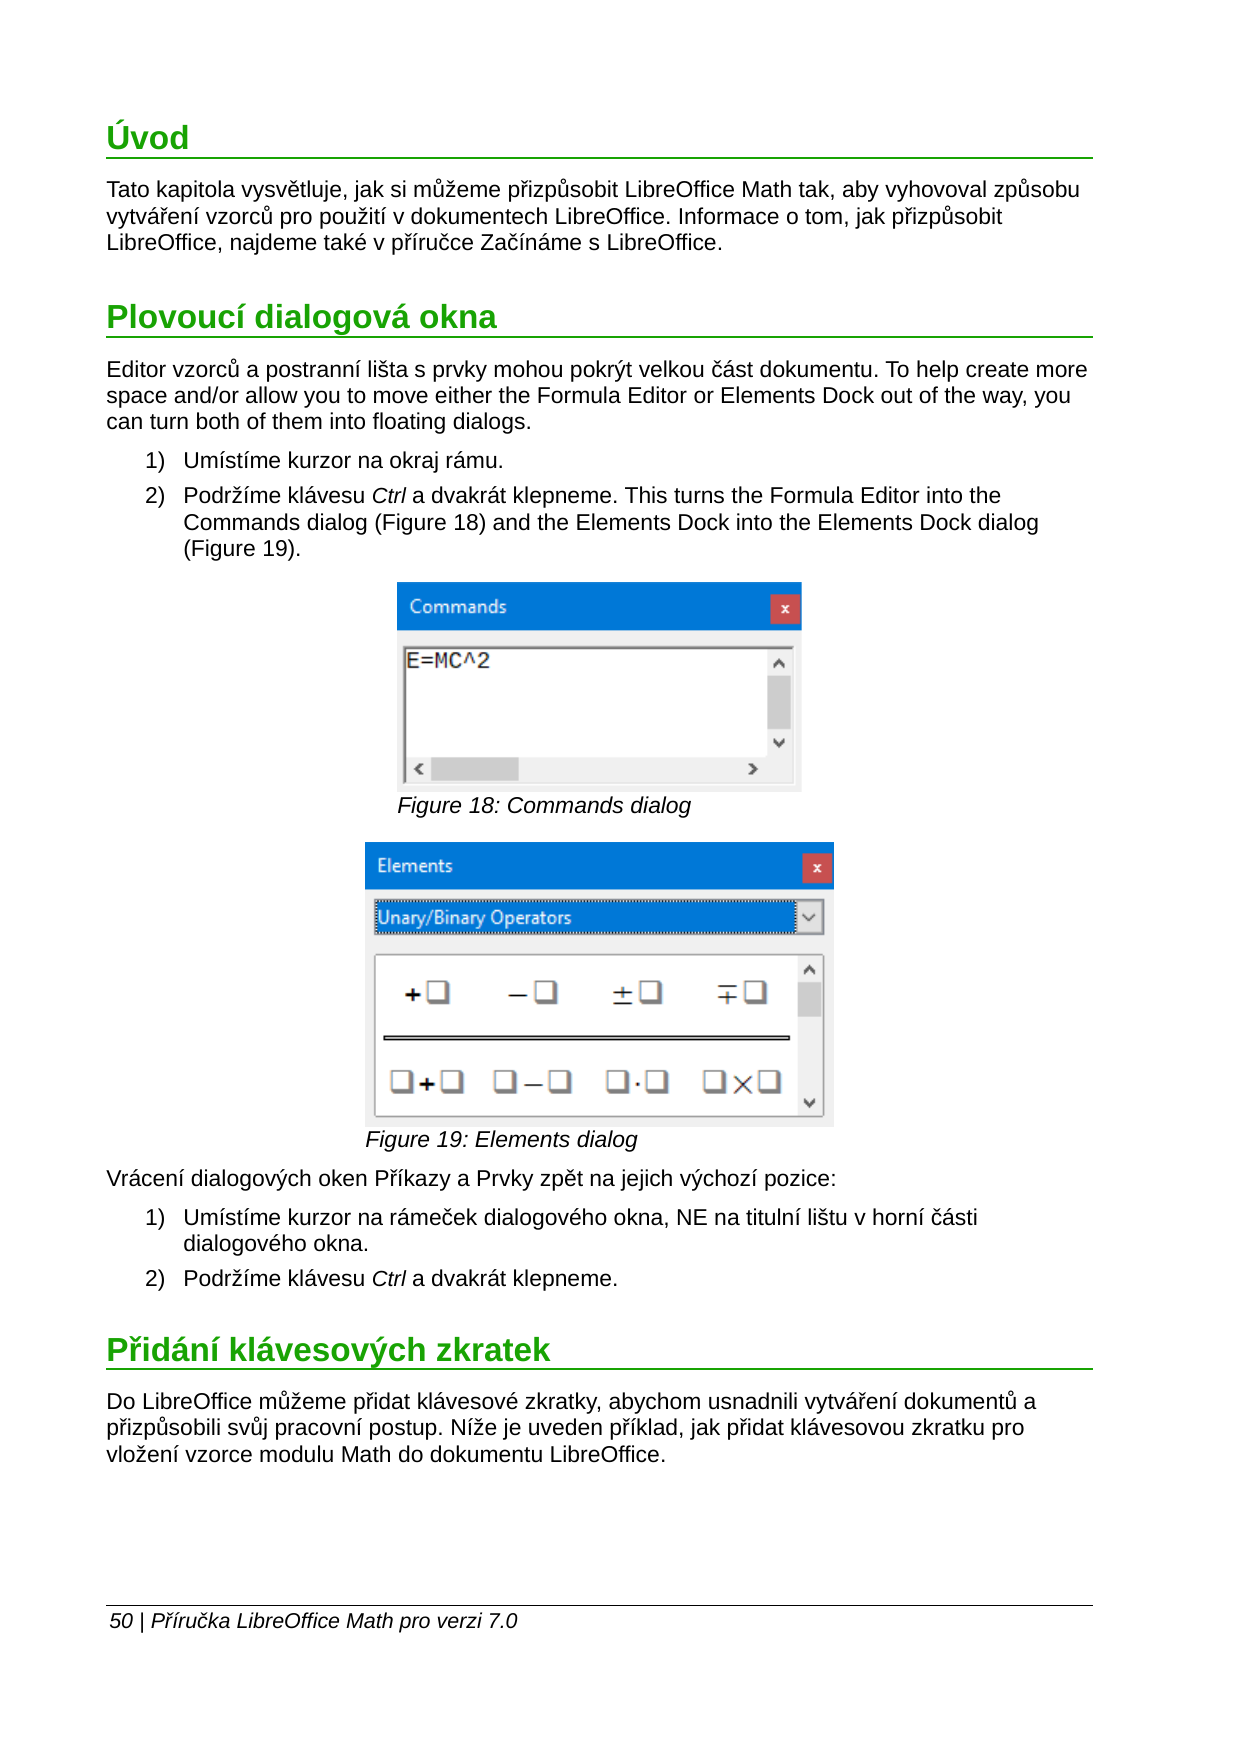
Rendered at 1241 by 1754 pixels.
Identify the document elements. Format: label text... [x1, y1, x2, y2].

list Umístíme kurzor na okraj rámu. [165, 447, 1093, 473]
subtitle Přidání klávesových zkratek [106, 1330, 1093, 1368]
text Figure 18: Commands dialog [397, 792, 802, 818]
text Do LibreOffice můžeme přidat klávesové zkratky, abychom usnadnili vytváření dokumentů a přizpůsobili svůj pracovní postup. Níže je uveden příklad, jak přidat klávesovou zkratku pro vložení vzorce modulu Math do dokumentu LibreOffice. [106, 1388, 1093, 1467]
picture [397, 582, 802, 792]
list Podržíme klávesu Ctrl a dvakrát klepneme. [165, 1265, 1093, 1291]
text Figure 19: Elements dialog [365, 1127, 834, 1153]
subtitle Plovoucí dialogová okna [106, 297, 1093, 336]
subtitle Úvod [106, 118, 1093, 157]
text Vrácení dialogových oken Příkazy a Prvky zpět na jejich výchozí pozice: [106, 1165, 1093, 1191]
picture [365, 842, 834, 1127]
list Umístíme kurzor na rámeček dialogového okna, NE na titulní lištu v horní části dialogového okna. [165, 1203, 1093, 1256]
text Tato kapitola vysvětluje, jak si můžeme přizpůsobit LibreOffice Math tak, aby vyhovoval způsobu vytváření vzorců pro použití v dokumentech LibreOffice. Informace o tom, jak přizpůsobit LibreOffice, najdeme také v příručce Začínáme s LibreOffice. [106, 176, 1093, 255]
list Podržíme klávesu Ctrl a dvakrát klepneme. This turns the Formula Editor into the Commands dialog (Figure 18) and the Elements Dock into the Elements Dock dialog (Figure 19). [165, 482, 1093, 561]
text Editor vzorců a postranní lišta s prvky mohou pokrýt velkou část dokumentu. To help create more space and/or allow you to move either the Formula Editor or Elements Dock out of the way, you can turn both of them into floating dialogs. [106, 356, 1093, 435]
